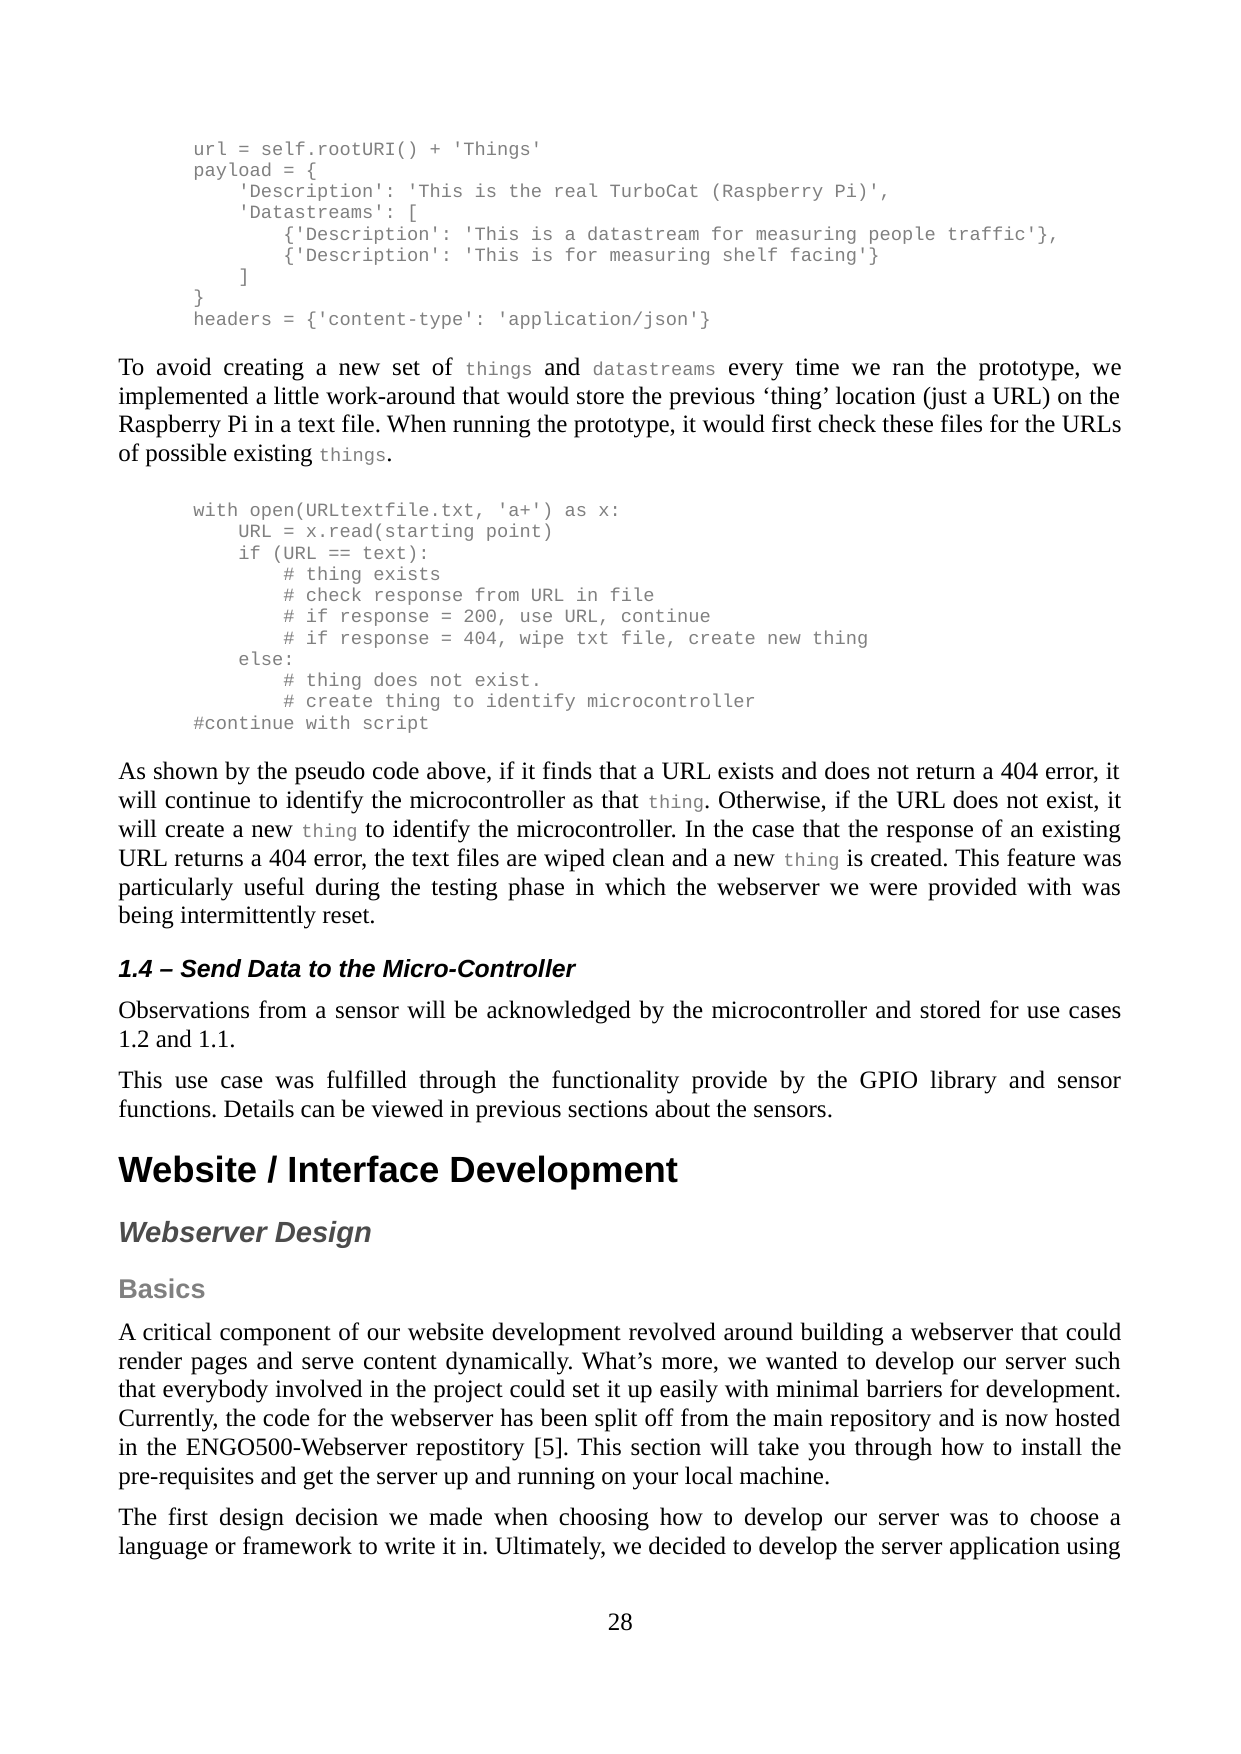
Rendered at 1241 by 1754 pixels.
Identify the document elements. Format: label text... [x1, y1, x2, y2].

text # check response from URL in file [193, 586, 1122, 607]
text The first design decision we made when choosing how to develop our server was to choose a language or framework to write it in. Ultimately, we decided to develop the server application using [118, 1502, 1122, 1559]
text {'Description': 'This is a datastream for measuring people traffic'}, [193, 224, 1122, 246]
text This use case was fulfilled through the functionality provide by the GPIO library and sensor functions. Details can be viewed in previous sections about the sensors. [118, 1065, 1122, 1123]
text 'Description': 'This is the real TurboCat (Raspberry Pi)', [193, 182, 1122, 203]
text with open(URLtextfile.txt, 'a+') as x: [193, 501, 1122, 522]
text if (URL == text): [193, 543, 1122, 565]
text url = self.rootURI() + 'Things' [193, 139, 1122, 161]
text # create thing to identify microcontroller [193, 692, 1122, 713]
text 'Datastreams': [ [193, 203, 1122, 224]
subtitle 1.4 – Send Data to the Micro-Controller [118, 954, 1122, 983]
subtitle Website / Interface Development [118, 1148, 1122, 1190]
text headers = {'content-type': 'application/json'} [193, 309, 1122, 331]
text Observations from a sensor will be acknowledged by the microcontroller and stored for use cases 1.2 and 1.1. [118, 995, 1122, 1053]
text # thing does not exist. [193, 671, 1122, 692]
text payload = { [193, 161, 1122, 182]
text ] [193, 267, 1122, 288]
text {'Description': 'This is for measuring shelf facing'} [193, 246, 1122, 267]
subtitle Basics [118, 1273, 1122, 1304]
text # if response = 404, wipe txt file, create new thing [193, 628, 1122, 650]
text A critical component of our website development revolved around building a webserver that could render pages and serve content dynamically. What’s more, we wanted to develop our server such that everybody involved in the project could set it up easily with minimal barriers for development. Currently, the code for the webserver has been split off from the main repository and is now hosted in the ENGO500-Webserver repostitory [5]. This section will take you through how to install the pre-requisites and get the server up and running on your local machine. [118, 1317, 1122, 1489]
text URL = x.read(starting point) [193, 522, 1122, 543]
text # thing exists [193, 565, 1122, 586]
text To avoid creating a new set of things and datastreams every time we ran the prototype, we implemented a little work-around that would store the previous ‘thing’ location (just a URL) on the Raspberry Pi in a text file. When running the prototype, it would first check these files for the URLs of possible existing things. [118, 352, 1122, 467]
text # if response = 200, use URL, continue [193, 607, 1122, 628]
text #continue with script [193, 713, 1122, 735]
subtitle Webserver Design [118, 1215, 1122, 1248]
text As shown by the pseudo code above, if it finds that a URL exists and does not return a 404 error, it will continue to identify the microcontroller as that thing. Otherwise, if the URL does not exist, it will create a new thing to identify the microcontroller. In the case that the response of an existing URL returns a 404 error, the text files are wiped clean and a new thing is created. This feature was particularly useful during the testing phase in which the webserver we were provided with was being intermittently reset. [118, 756, 1122, 929]
text } [193, 288, 1122, 309]
text else: [193, 650, 1122, 671]
